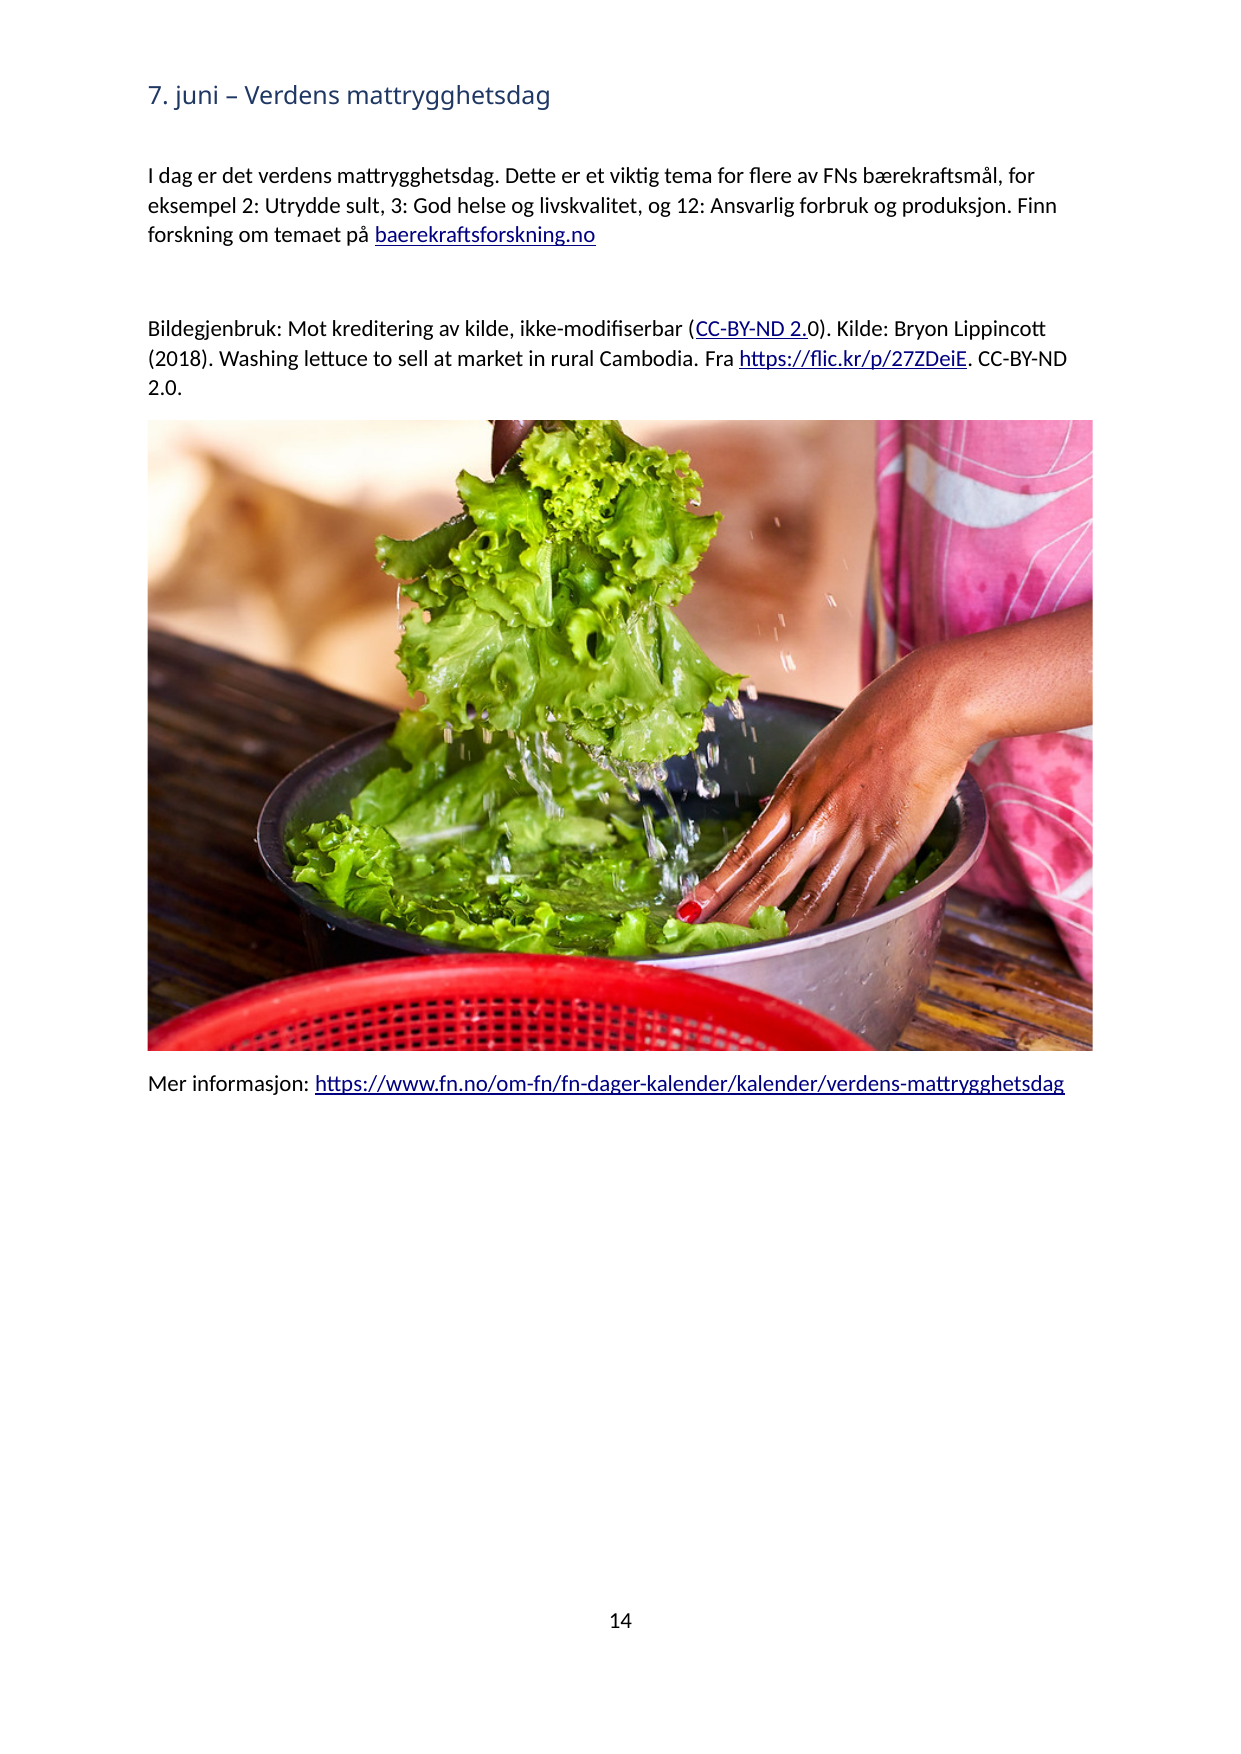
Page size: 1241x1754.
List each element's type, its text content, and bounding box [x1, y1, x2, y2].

text I dag er det verdens mattrygghetsdag. Dette er et viktig tema for flere av FNs bærekraftsmål, for eksempel 2: Utrydde sult, 3: God helse og livskvalitet, og 12: Ansvarlig forbruk og produksjon. Finn forskning om temaet på baerekraftsforskning.no [148, 161, 1093, 249]
text Bildegjenbruk: Mot kreditering av kilde, ikke-modifiserbar (CC-BY-ND 2.0). Kilde: Bryon Lippincott (2018). Washing lettuce to sell at market in rural Cambodia. Fra https://flic.kr/p/27ZDeiE. CC-BY-ND 2.0. [148, 314, 1093, 402]
text Mer informasjon: https://www.fn.no/om-fn/fn-dager-kalender/kalender/verdens-mattrygghetsdag [148, 1069, 1093, 1097]
subtitle 7. juni – Verdens mattrygghetsdag [148, 78, 1093, 112]
